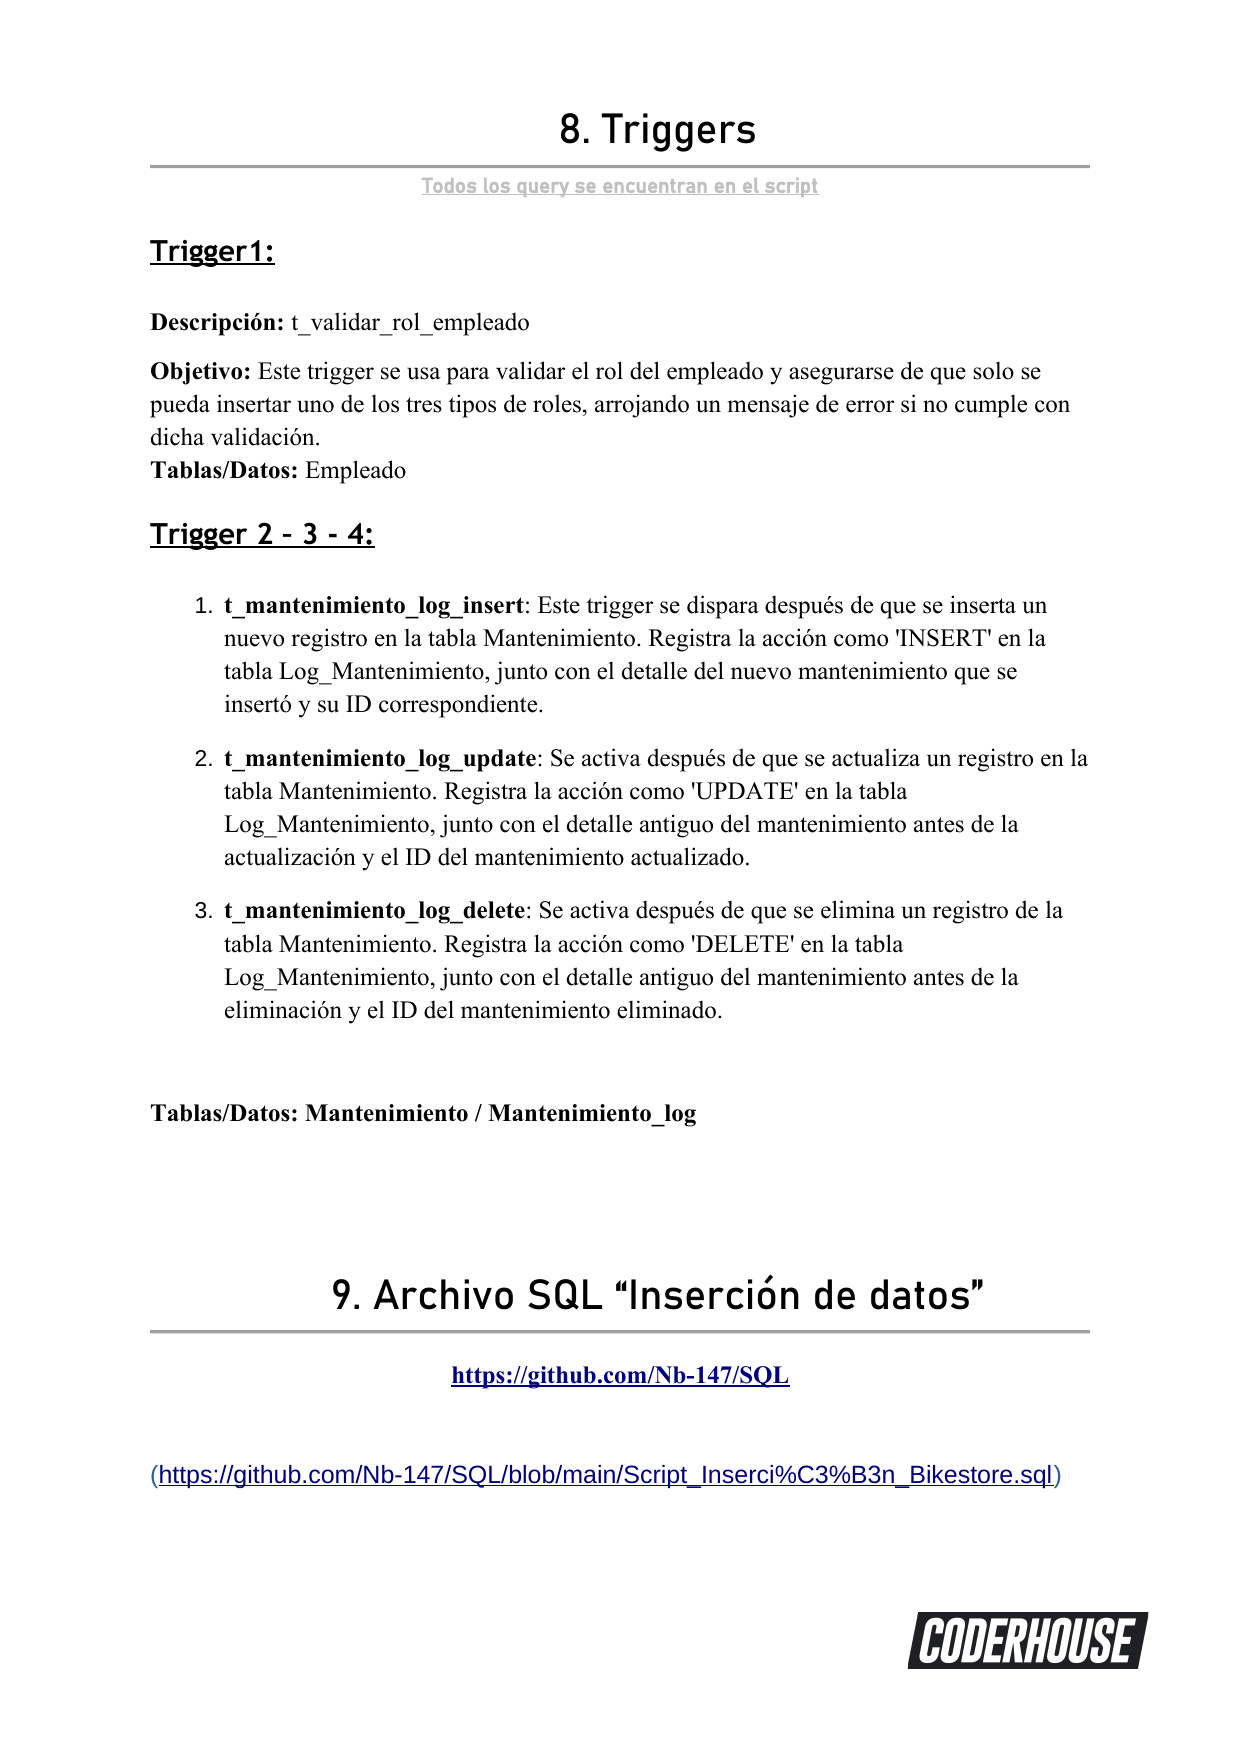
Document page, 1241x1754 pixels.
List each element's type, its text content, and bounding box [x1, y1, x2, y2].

text Descripción: t_validar_rol_empleado [150, 307, 1090, 335]
text Tablas/Datos: Empleado [150, 455, 1090, 484]
list t_mantenimiento_log_update: Se activa después de que se actualiza un registro en la tabla Mantenimiento. Registra la acción como 'UPDATE' en la tabla Log_Mantenimiento, junto con el detalle antiguo del mantenimiento antes de la actualización y el ID del mantenimiento actualizado. [194, 743, 1090, 871]
list t_mantenimiento_log_insert: Este trigger se dispara después de que se inserta un nuevo registro en la tabla Mantenimiento. Registra la acción como 'INSERT' en la tabla Log_Mantenimiento, junto con el detalle del nuevo mantenimiento que se insertó y su ID correspondiente. [194, 590, 1090, 718]
text Objetivo: Este trigger se usa para validar el rol del empleado y asegurarse de que solo se pueda insertar uno de los tres tipos de roles, arrojando un mensaje de error si no cumple con dicha validación. [150, 356, 1090, 451]
text Todos los query se encuentran en el script [150, 169, 1090, 197]
text (https://github.com/Nb-147/SQL/blob/main/Script_Inserci%C3%B3n_Bikestore.sql) [150, 1459, 1090, 1488]
subtitle Trigger 2 – 3 - 4: [150, 517, 1090, 551]
subtitle Trigger1: [150, 234, 1090, 268]
subtitle 8. Triggers [187, 102, 1090, 152]
text Tablas/Datos: Mantenimiento / Mantenimiento_log [150, 1098, 1090, 1127]
text https://github.com/Nb-147/SQL [150, 1360, 1090, 1389]
subtitle 9. Archivo SQL “Inserción de datos” [225, 1268, 1090, 1318]
list t_mantenimiento_log_delete: Se activa después de que se elimina un registro de la tabla Mantenimiento. Registra la acción como 'DELETE' en la tabla Log_Mantenimiento, junto con el detalle antiguo del mantenimiento antes de la eliminación y el ID del mantenimiento eliminado. [194, 896, 1090, 1023]
picture [907, 1612, 1149, 1669]
